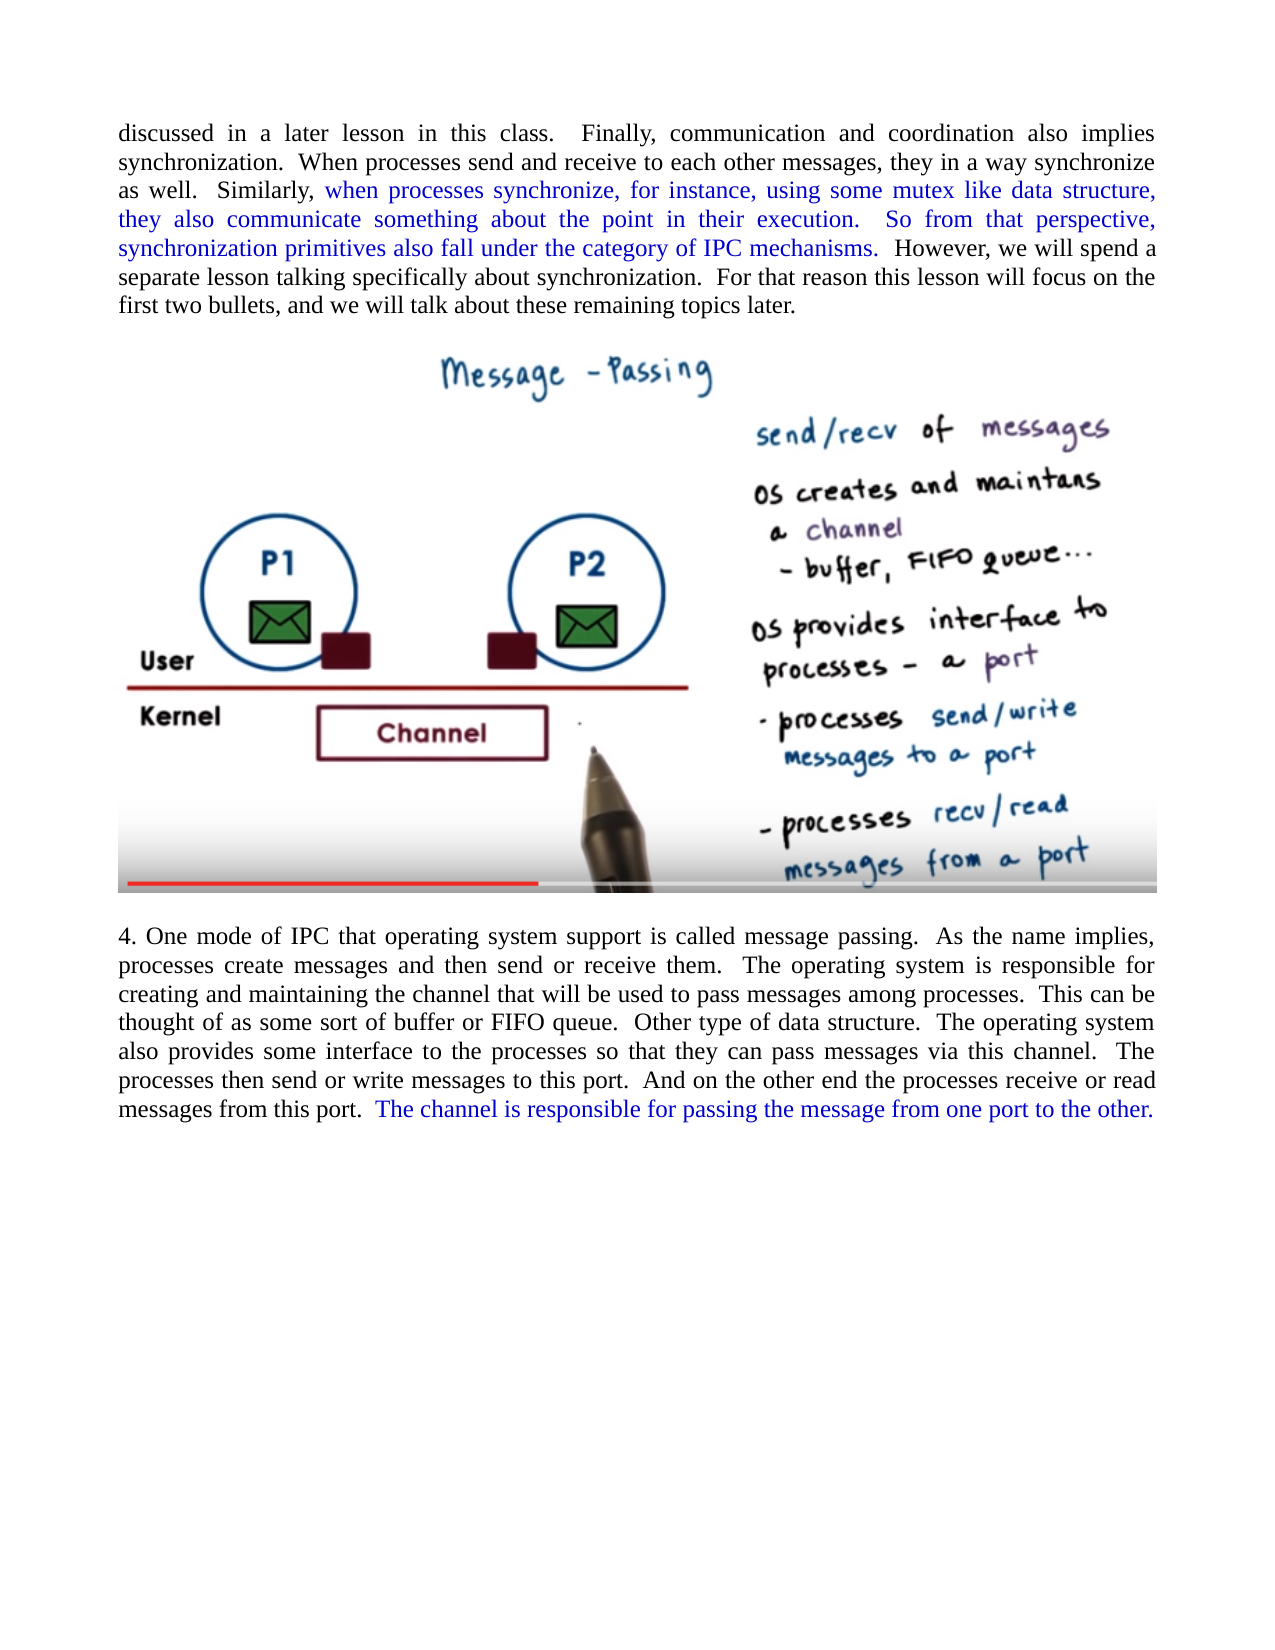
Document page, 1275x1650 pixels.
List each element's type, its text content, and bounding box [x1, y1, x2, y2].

picture [118, 348, 1157, 893]
text discussed in a later lesson in this class. Finally, communication and coordination also implies synchronization. When processes send and receive to each other messages, they in a way synchronize as well. Similarly, when processes synchronize, for instance, using some mutex like data structure, they also communicate something about the point in their execution. So from that perspective, synchronization primitives also fall under the category of IPC mechanisms. However, we will spend a separate lesson talking specifically about synchronization. For that reason this lesson will focus on the first two bullets, and we will talk about these remaining topics later. [118, 118, 1157, 319]
text 4. One mode of IPC that operating system support is called message passing. As the name implies, processes create messages and then send or receive them. The operating system is responsible for creating and maintaining the channel that will be used to pass messages among processes. This can be thought of as some sort of buffer or FIFO queue. Other type of data structure. The operating system also provides some interface to the processes so that they can pass messages via this channel. The processes then send or write messages to this port. And on the other end the processes receive or read messages from this port. The channel is responsible for passing the message from one port to the other. [118, 921, 1157, 1122]
